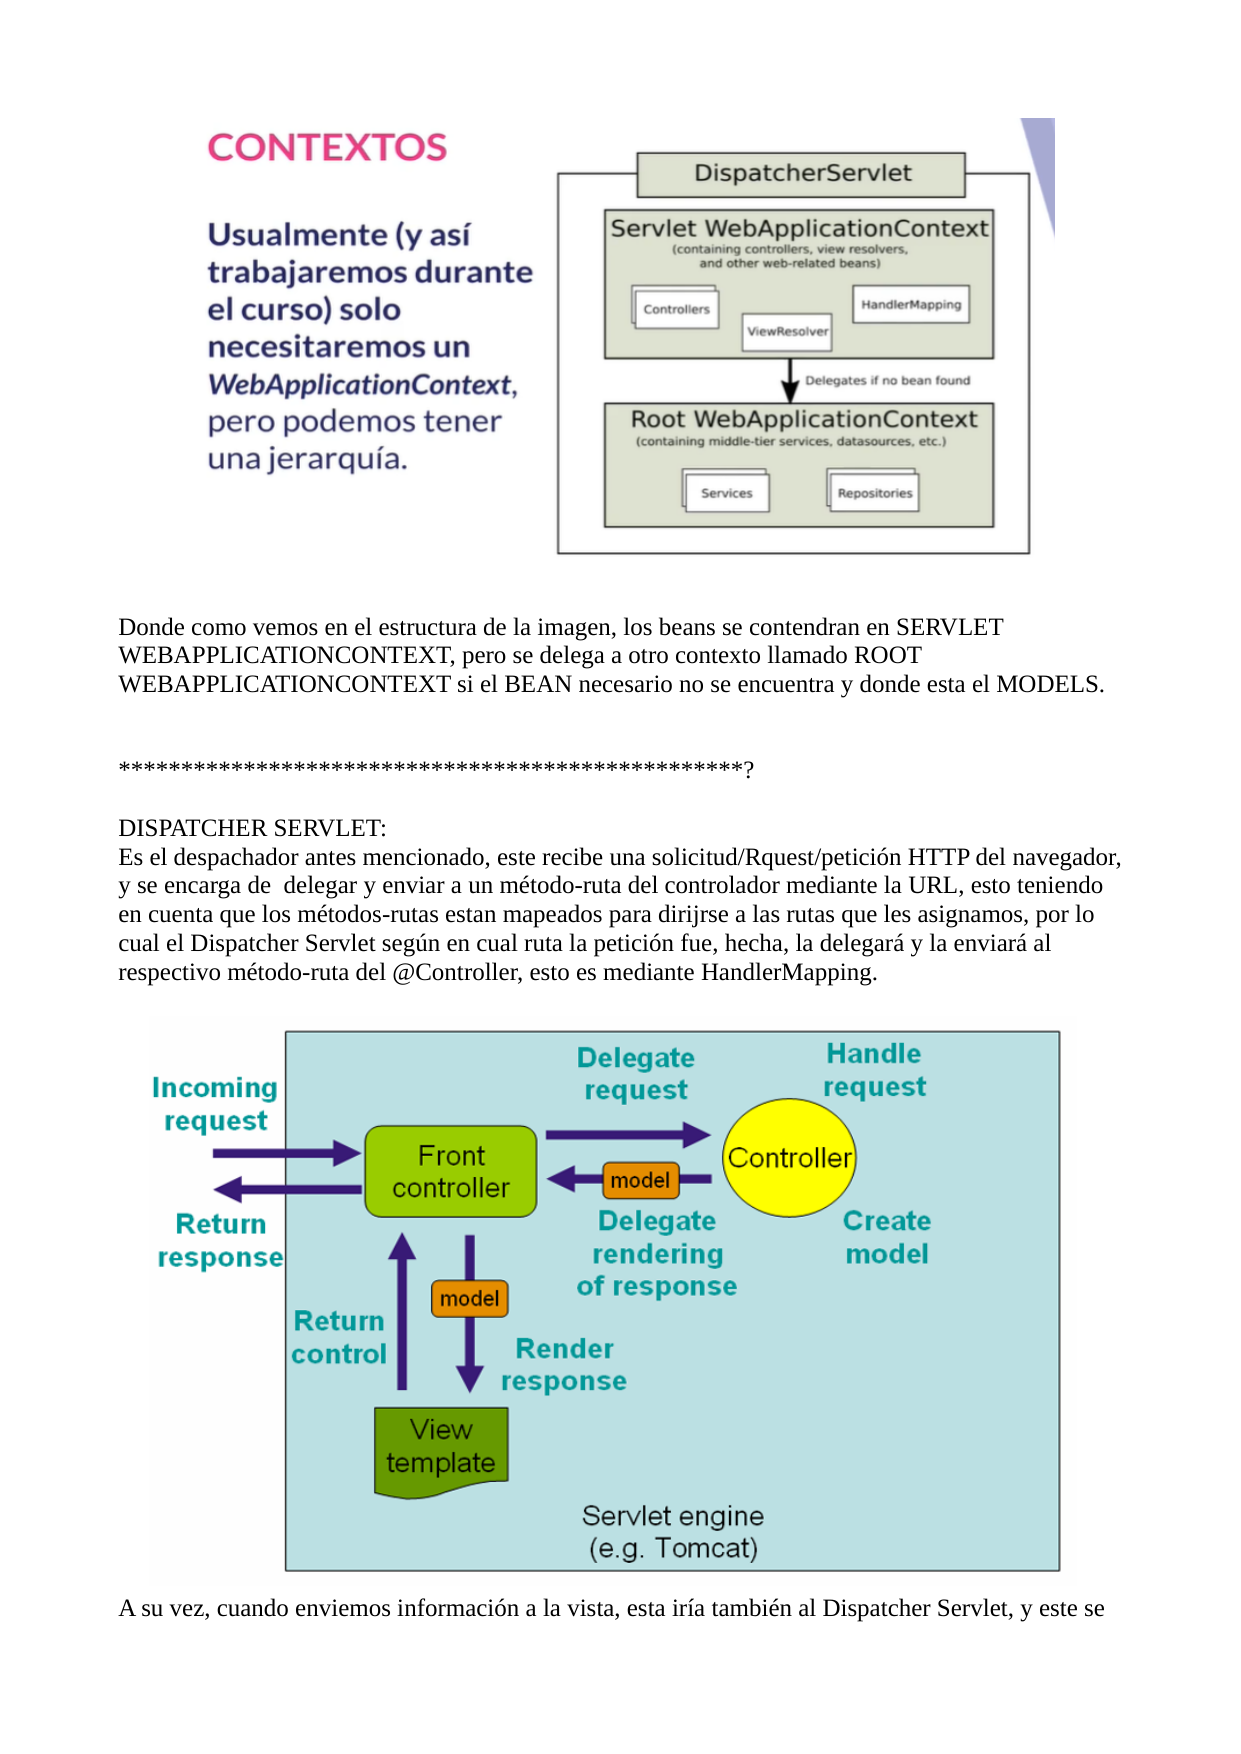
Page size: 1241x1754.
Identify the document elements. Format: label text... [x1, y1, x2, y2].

text A su vez, cuando enviemos información a la vista, esta iría también al Dispatcher Servlet, y este se [118, 1014, 1122, 1621]
text **************************************************? [118, 756, 1122, 784]
picture [140, 1014, 1100, 1593]
text Donde como vemos en el estructura de la imagen, los beans se contendran en SERVLET WEBAPPLICATIONCONTEXT, pero se delega a otro contexto llamado ROOT WEBAPPLICATIONCONTEXT si el BEAN necesario no se encuentra y donde esta el MODELS. [118, 612, 1122, 698]
text DISPATCHER SERVLET: [118, 813, 1122, 842]
text Es el despachador antes mencionado, este recibe una solicitud/Rquest/petición HTTP del navegador, y se encarga de delegar y enviar a un método-ruta del controlador mediante la URL, esto teniendo en cuenta que los métodos-rutas estan mapeados para dirijrse a las rutas que les asignamos, por lo cual el Dispatcher Servlet según en cual ruta la petición fue, hecha, la delegará y la enviará al respectivo método-ruta del @Controller, esto es mediante HandlerMapping. [118, 842, 1122, 986]
